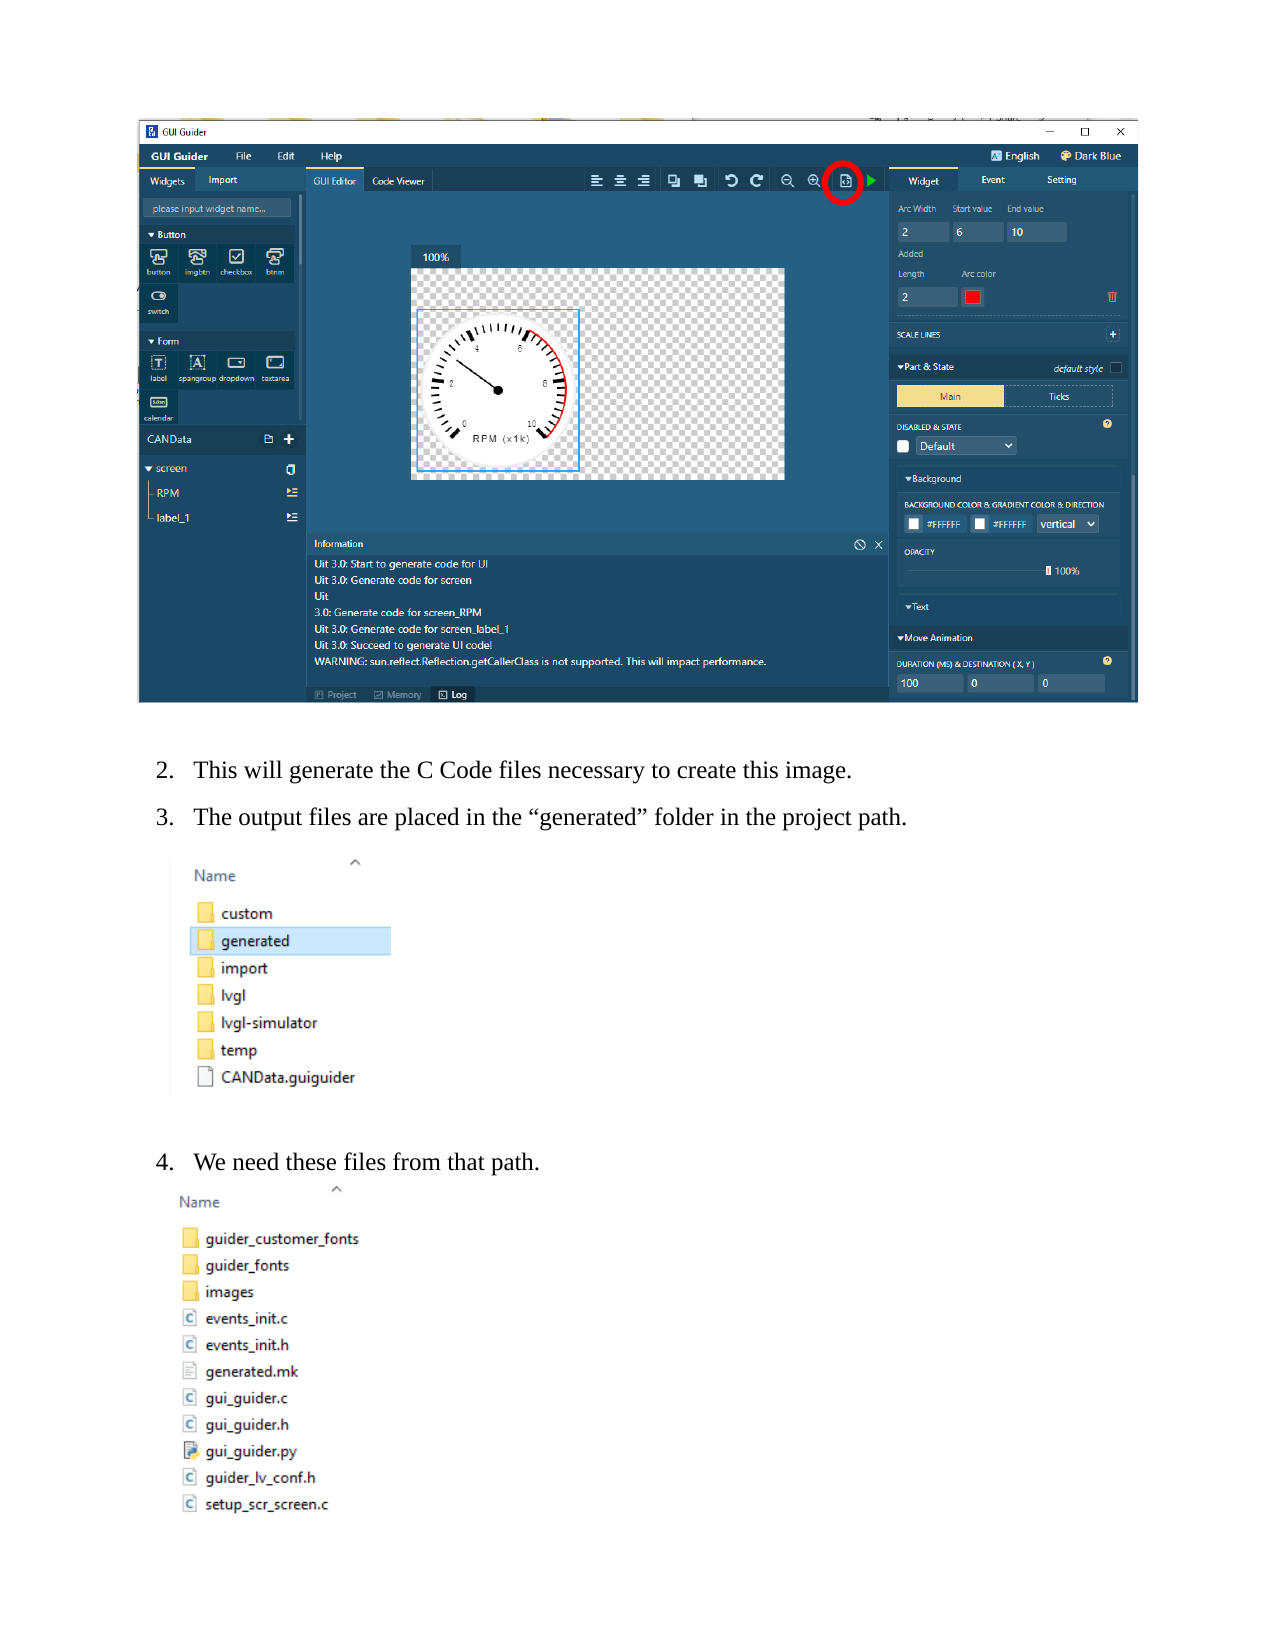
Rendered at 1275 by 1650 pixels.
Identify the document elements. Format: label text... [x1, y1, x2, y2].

picture [168, 854, 391, 1096]
picture [136, 118, 1139, 703]
list The output files are placed in the “generated” folder in the project path. [156, 802, 1157, 831]
picture [161, 1181, 426, 1526]
list This will generate the C Code files necessary to create this image. [156, 755, 1157, 784]
list We need these files from that path. [156, 1147, 1157, 1176]
